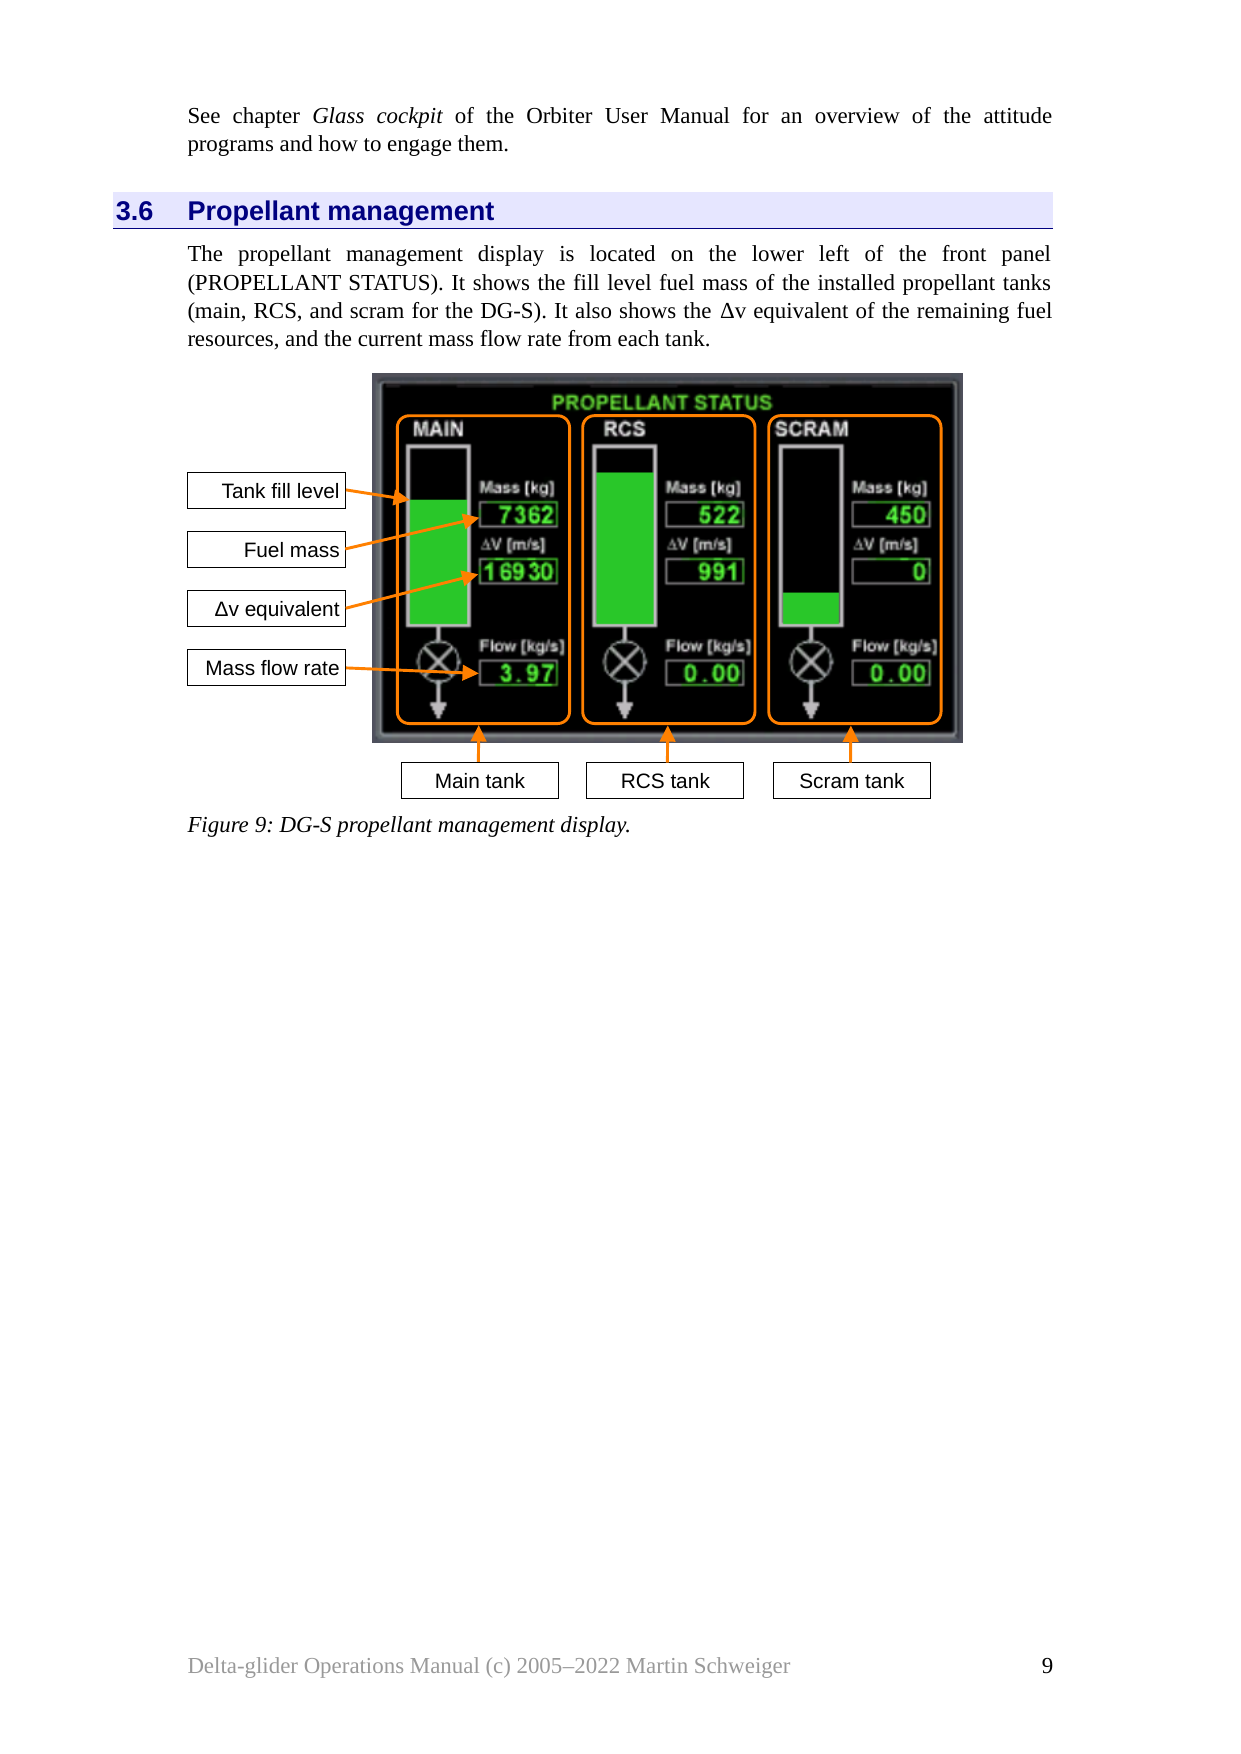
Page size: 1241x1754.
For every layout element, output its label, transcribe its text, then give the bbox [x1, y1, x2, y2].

text Figure 9: DG-S propellant management display. [187, 604, 372, 667]
text See chapter Glass cockpit of the Orbiter User Manual for an overview of the attitude programs and how to engage them. [187, 100, 1053, 157]
text Figure 9: DG-S propellant management display. [187, 545, 372, 606]
picture [585, 418, 753, 722]
text Figure 9: DG-S propellant management display. [188, 591, 345, 626]
picture [372, 540, 395, 599]
picture [372, 373, 963, 743]
text Figure 9: DG-S propellant management display. [187, 492, 372, 547]
text Figure 9: DG-S propellant management display. [187, 670, 963, 837]
text Figure 9: DG-S propellant management display. [402, 763, 558, 798]
text Figure 9: DG-S propellant management display. [188, 473, 345, 508]
text The propellant management display is located on the lower left of the front panel (PROPELLANT STATUS). It shows the fill level fuel mass of the installed propellant tanks (main, RCS, and scram for the DG-S). It also shows the Δv equivalent of the remaining fuel resources, and the current mass flow rate from each tank. [187, 239, 1053, 352]
picture [399, 418, 568, 722]
subtitle Propellant management [113, 192, 1053, 228]
picture [372, 671, 477, 743]
text Figure 9: DG-S propellant management display. [774, 763, 930, 798]
text Figure 9: DG-S propellant management display. [188, 650, 345, 685]
text Figure 9: DG-S propellant management display. [188, 532, 345, 567]
text Figure 9: DG-S propellant management display. [187, 386, 372, 492]
picture [372, 496, 395, 540]
picture [771, 418, 939, 722]
text Figure 9: DG-S propellant management display. [587, 763, 743, 798]
picture [372, 598, 395, 668]
